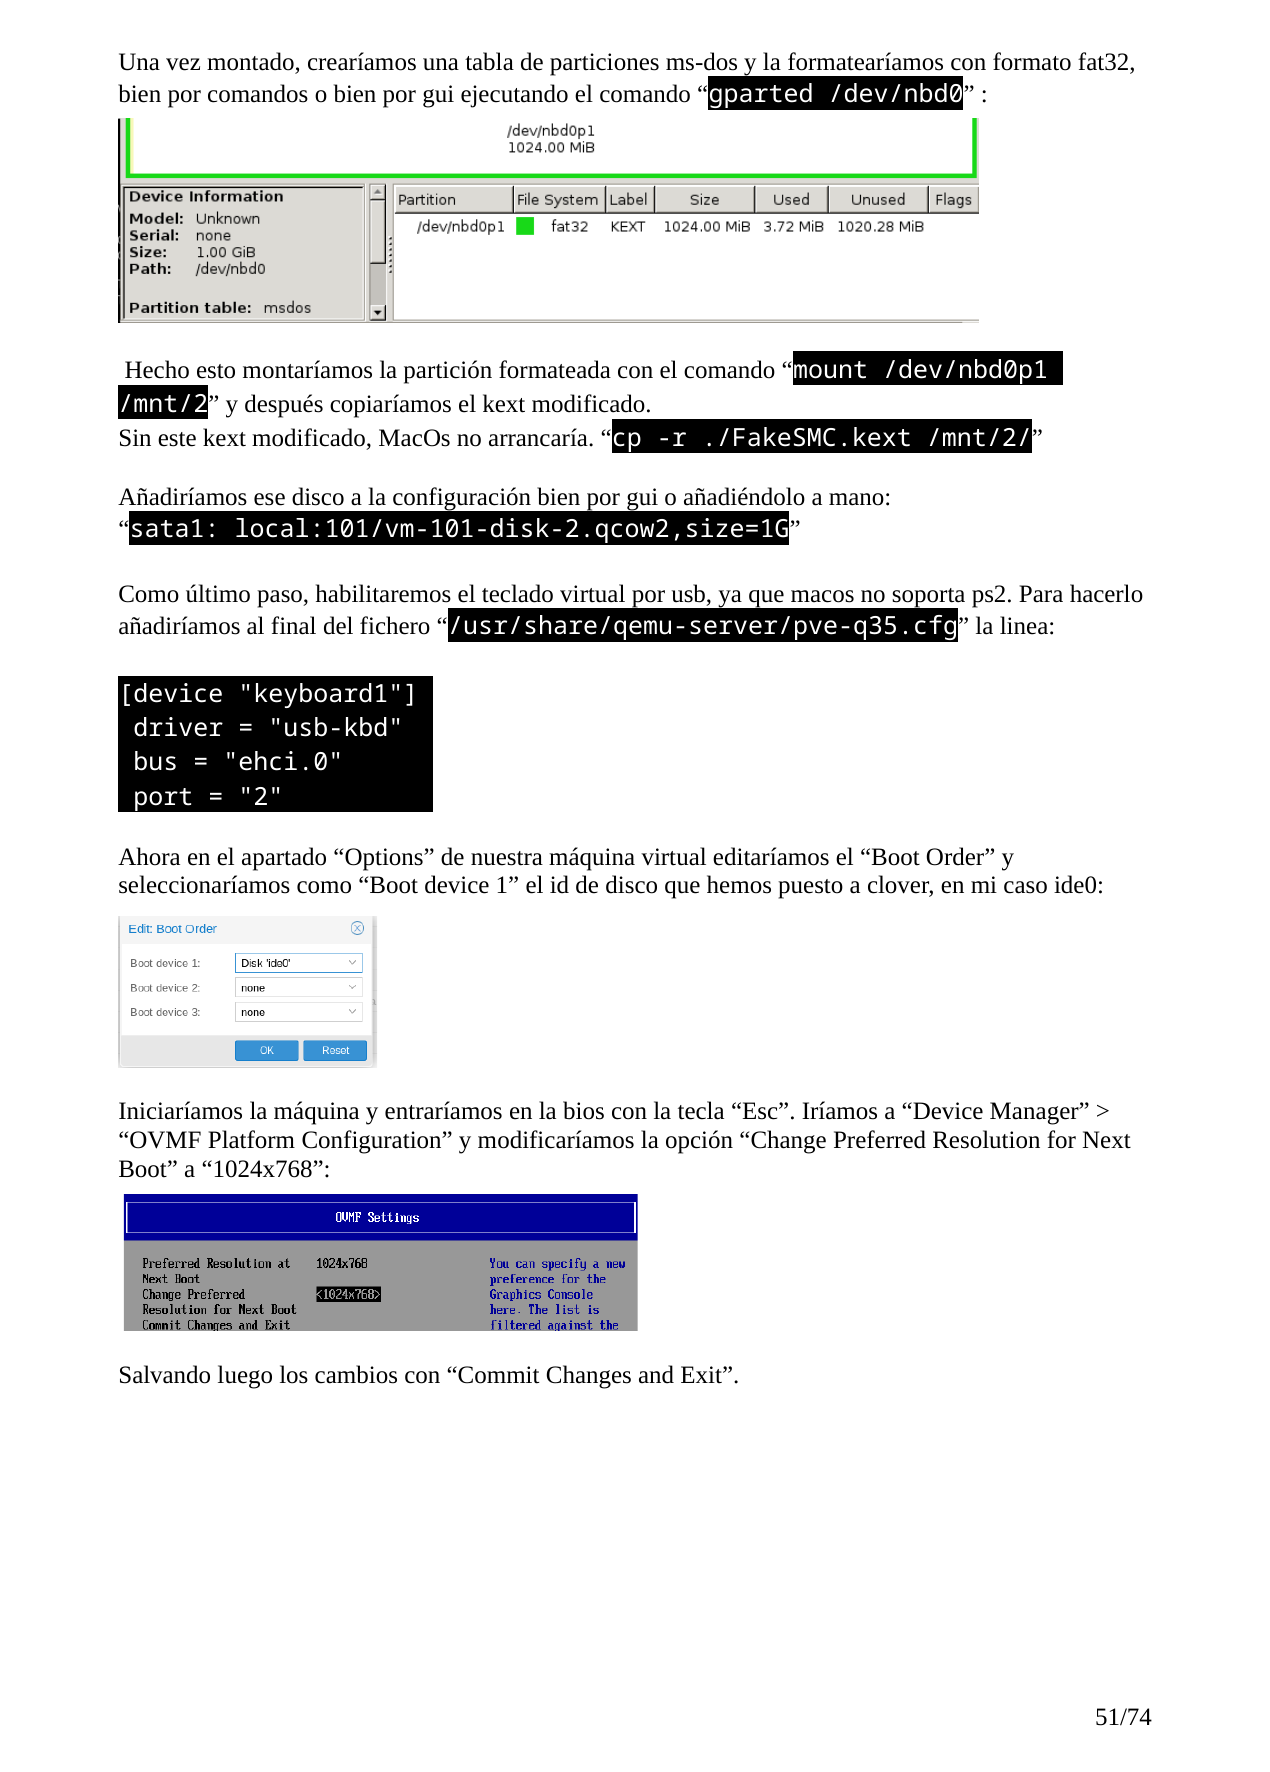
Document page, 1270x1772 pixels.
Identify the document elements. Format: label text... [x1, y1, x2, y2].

text driver = "usb-kbd" [118, 710, 1152, 744]
text Salvando luego los cambios con “Commit Changes and Exit”. [118, 1360, 1152, 1388]
text Iniciaríamos la máquina y entraríamos en la bios con la tecla “Esc”. Iríamos a “Device Manager” > [118, 1096, 1152, 1125]
picture [118, 118, 979, 323]
picture [118, 916, 378, 1068]
text port = "2" [118, 778, 1152, 812]
text bus = "ehci.0" [118, 744, 1152, 778]
text Hecho esto montaríamos la partición formateada con el comando “mount /dev/nbd0p1 /mnt/2” y después copiaríamos el kext modificado. [118, 351, 1152, 419]
text Sin este kext modificado, MacOs no arrancaría. “cp -r ./FakeSMC.kext /mnt/2/” [118, 419, 1152, 453]
picture [123, 1194, 638, 1331]
text Ahora en el apartado “Options” de nuestra máquina virtual editaríamos el “Boot Order” y seleccionaríamos como “Boot device 1” el id de disco que hemos puesto a clover, en mi caso ide0: [118, 842, 1152, 899]
text [device "keyboard1"] [118, 676, 1152, 710]
text Añadiríamos ese disco a la configuración bien por gui o añadiéndolo a mano: [118, 482, 1152, 511]
text Como último paso, habilitaremos el teclado virtual por usb, ya que macos no soporta ps2. Para hacerlo añadiríamos al final del fichero “/usr/share/qemu-server/pve-q35.cfg” la linea: [118, 579, 1152, 642]
text Una vez montado, crearíamos una tabla de particiones ms-dos y la formatearíamos con formato fat32, bien por comandos o bien por gui ejecutando el comando “gparted /dev/nbd0” : [118, 47, 1152, 110]
text “OVMF Platform Configuration” y modificaríamos la opción “Change Preferred Resolution for Next Boot” a “1024x768”: [118, 1125, 1152, 1183]
text “sata1: local:101/vm-101-disk-2.qcow2,size=1G” [118, 511, 1152, 545]
